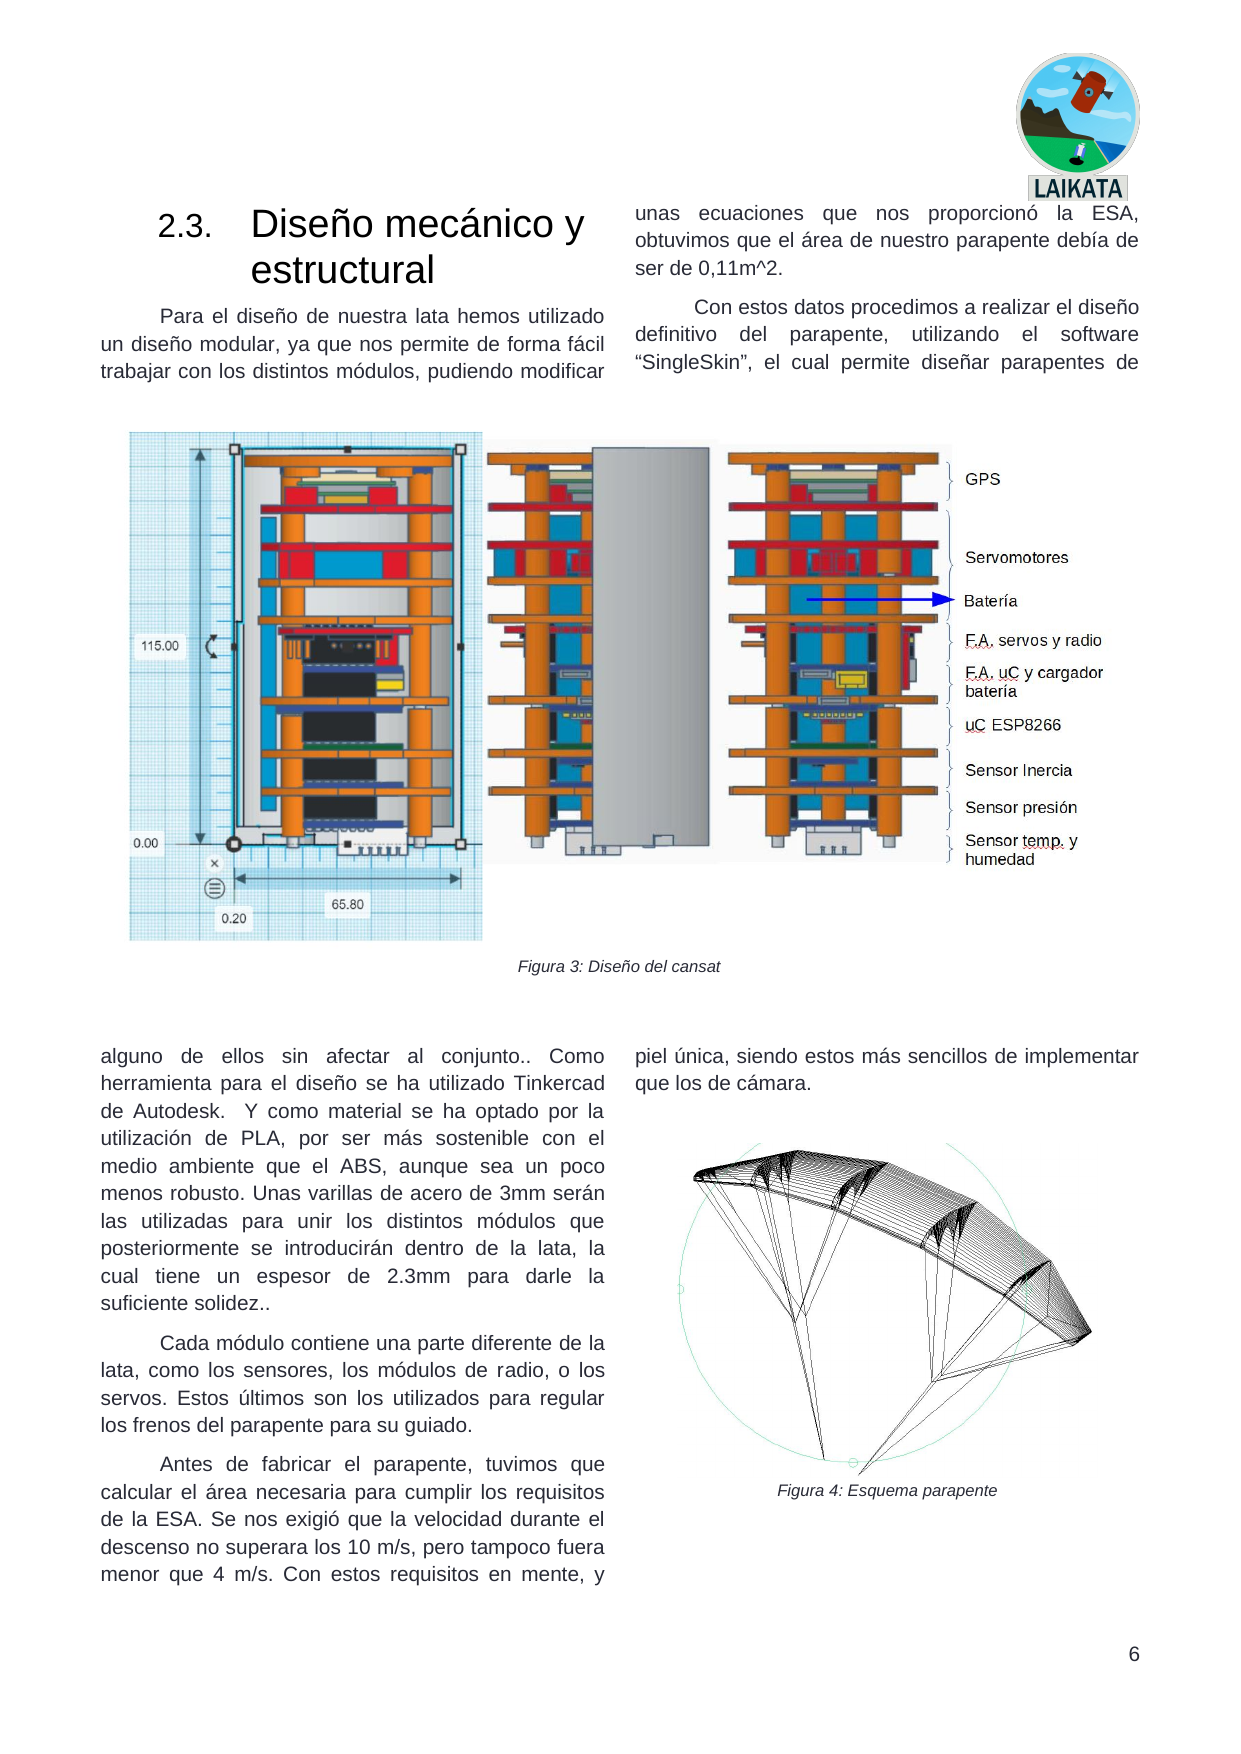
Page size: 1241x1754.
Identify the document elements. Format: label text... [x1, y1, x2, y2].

text Cada módulo contiene una parte diferente de la lata, como los sensores, los módulos de radio, o los servos. Estos últimos son los utilizados para regular los frenos del parapente para su guiado. [100, 1331, 605, 1437]
text unas ecuaciones que nos proporcionó la ESA, obtuvimos que el área de nuestro parapente debía de ser de 0,11m^2. [635, 201, 1140, 279]
text Antes de fabricar el parapente, tuvimos que calcular el área necesaria para cumplir los requisitos de la ESA. Se nos exigió que la velocidad durante el descenso no superara los 10 m/s, pero tampoco fuera menor que 4 m/s. Con estos requisitos en mente, y [100, 1452, 605, 1586]
picture [1016, 53, 1140, 201]
picture [118, 419, 1120, 954]
picture [677, 1143, 1098, 1478]
text Con estos datos procedimos a realizar el diseño definitivo del parapente, utilizando el software “SingleSkin”, el cual permite diseñar parapentes de piel única, siendo estos más sencillos de implementar que los de cámara. [635, 295, 1140, 1095]
text Figura 3: Diseño del cansat [108, 419, 1130, 976]
text Para el diseño de nuestra lata hemos utilizado un diseño modular, ya que nos permite de forma fácil trabajar con los distintos módulos, pudiendo modificar alguno de ellos sin afectar al conjunto.. Como herramienta para el diseño se ha utilizado Tinkercad de Autodesk. Y como material se ha optado por la utilización de PLA, por ser más sostenible con el medio ambiente que el ABS, aunque sea un poco menos robusto. Unas varillas de acero de 3mm serán las utilizadas para unir los distintos módulos que posteriormente se introducirán dentro de la lata, la cual tiene un espesor de 2.3mm para darle la suficiente solidez.. [100, 304, 1130, 1315]
text Figura 4: Esquema parapente [669, 1143, 1106, 1499]
subtitle Diseño mecánico y estructural [213, 201, 605, 292]
